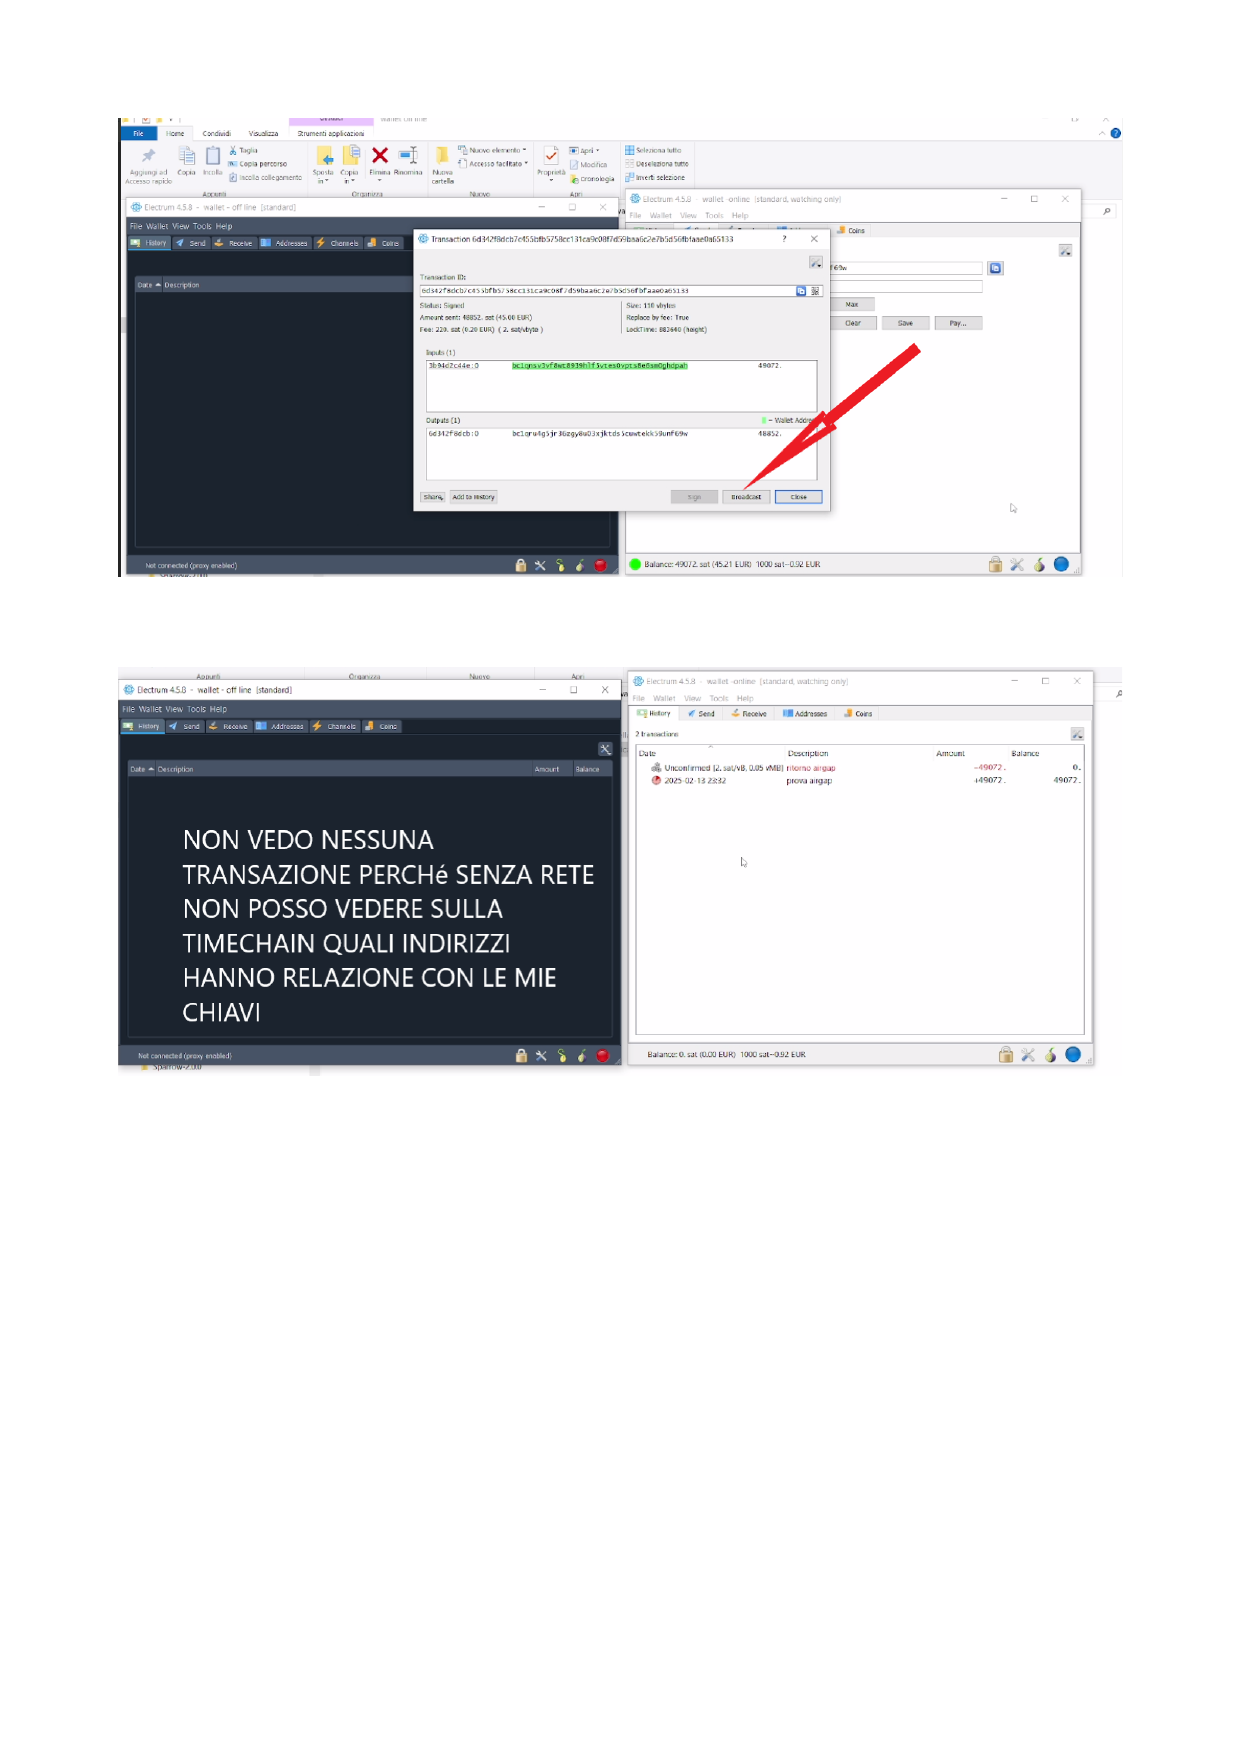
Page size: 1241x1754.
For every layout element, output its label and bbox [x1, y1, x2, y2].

picture [118, 667, 1123, 1076]
picture [118, 118, 1123, 577]
